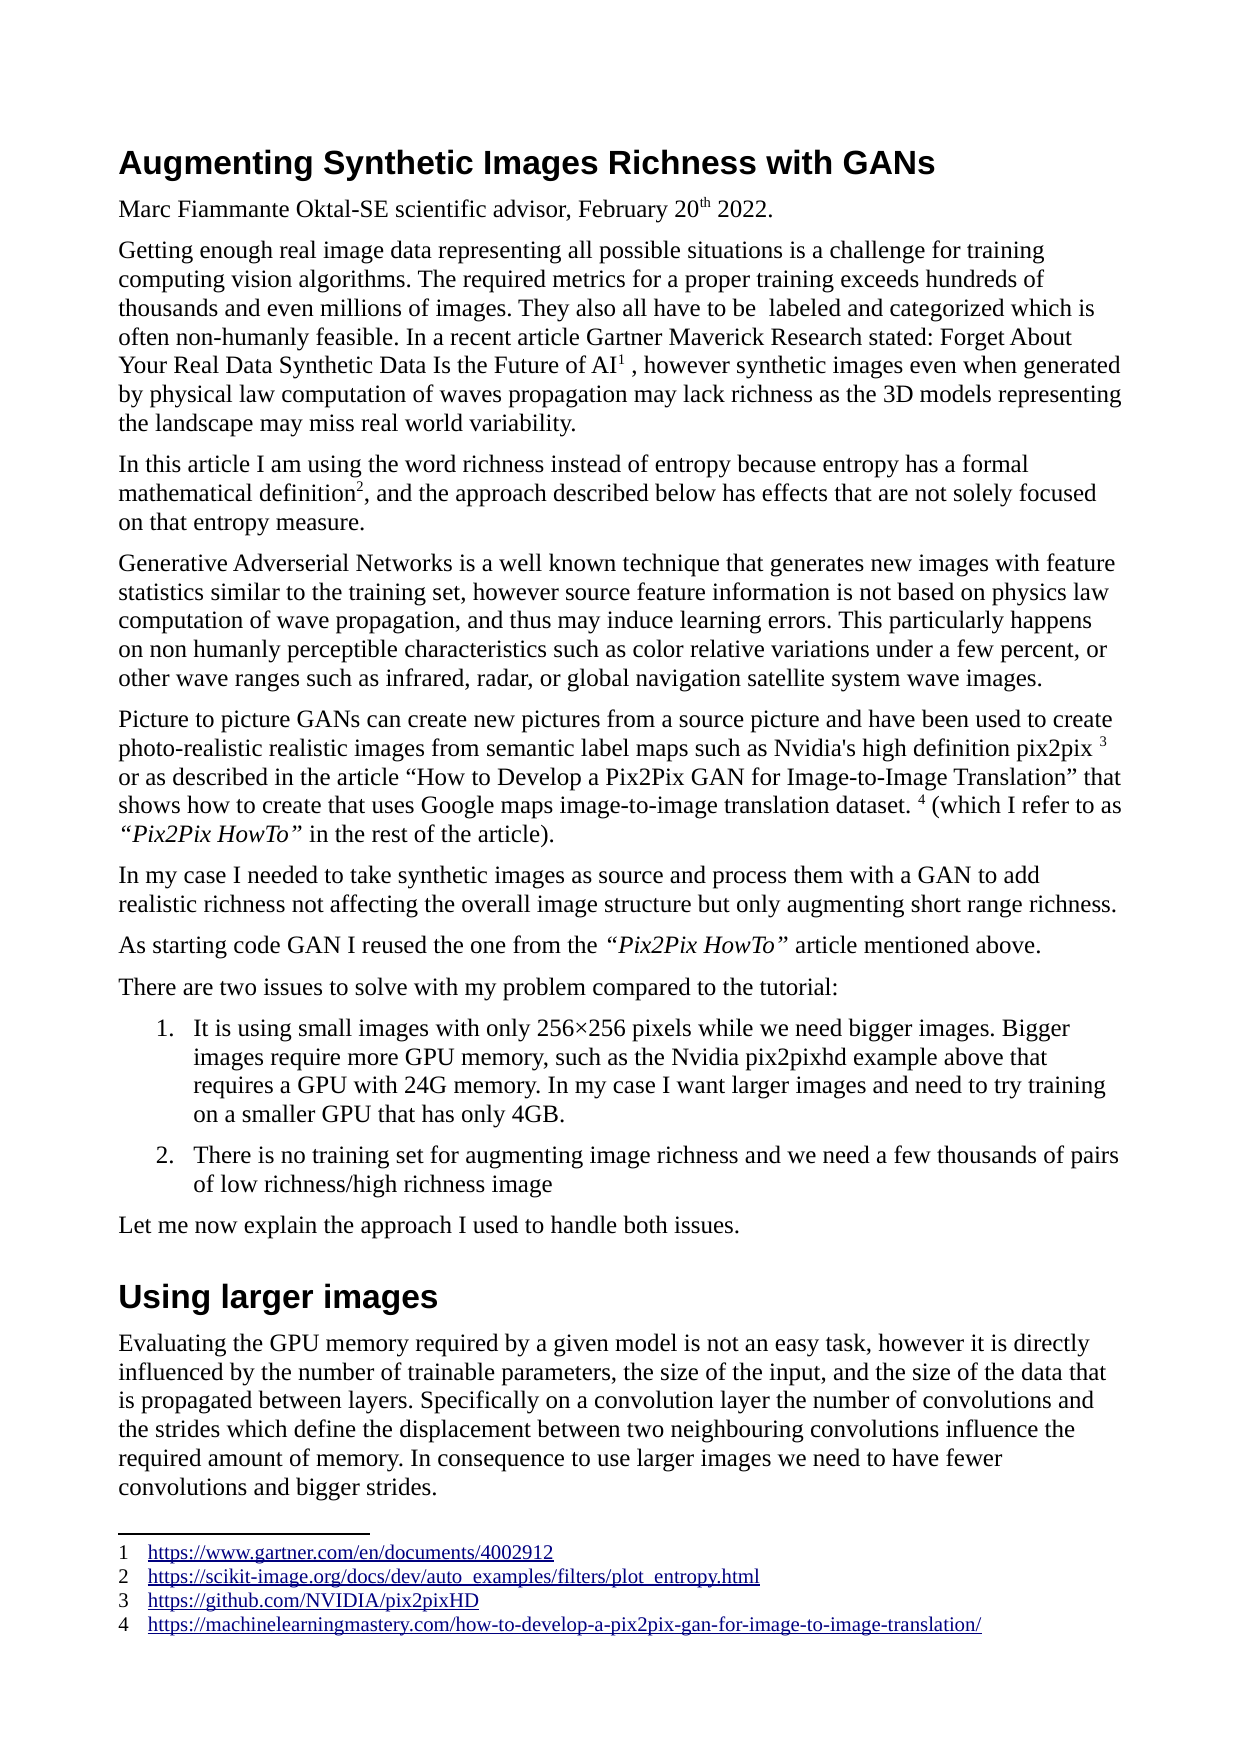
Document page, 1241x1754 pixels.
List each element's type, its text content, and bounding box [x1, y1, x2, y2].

text In this article I am using the word richness instead of entropy because entropy has a formal mathematical definition, and the approach described below has effects that are not solely focused on that entropy measure. [118, 449, 1122, 536]
text Let me now explain the approach I used to handle both issues. [118, 1211, 1122, 1239]
text Picture to picture GANs can create new pictures from a source picture and have been used to create photo-realistic realistic images from semantic label maps such as Nvidia's high definition pix2pix or as described in the article “How to Develop a Pix2Pix GAN for Image-to-Image Translation” that shows how to create that uses Google maps image-to-image translation dataset. (which I refer to as “Pix2Pix HowTo” in the rest of the article). [118, 704, 1122, 848]
list It is using small images with only 256×256 pixels while we need bigger images. Bigger images require more GPU memory, such as the Nvidia pix2pixhd example above that requires a GPU with 24G memory. In my case I want larger images and need to try training on a smaller GPU that has only 4GB. [156, 1013, 1122, 1128]
text Getting enough real image data representing all possible situations is a challenge for training computing vision algorithms. The required metrics for a proper training exceeds hundreds of thousands and even millions of images. They also all have to be labeled and categorized which is often non-humanly feasible. In a recent article Gartner Maverick Research stated: Forget About Your Real Data Synthetic Data Is the Future of AI , however synthetic images even when generated by physical law computation of waves propagation may lack richness as the 3D models representing the landscape may miss real world variability. [118, 236, 1122, 437]
text As starting code GAN I reused the one from the “Pix2Pix HowTo” article mentioned above. [118, 931, 1122, 959]
list There is no training set for augmenting image richness and we need a few thousands of pairs of low richness/high richness image [156, 1141, 1122, 1198]
text https://machinelearningmastery.com/how-to-develop-a-pix2pix-gan-for-image-to-image-translation/ [118, 1612, 1122, 1636]
text Evaluating the GPU memory required by a given model is not an easy task, however it is directly influenced by the number of trainable parameters, the size of the input, and the size of the data that is propagated between layers. Specifically on a convolution layer the number of convolutions and the strides which define the displacement between two neighbouring convolutions influence the required amount of memory. In consequence to use larger images we need to have fewer convolutions and bigger strides. [118, 1328, 1122, 1500]
text https://www.gartner.com/en/documents/4002912 [118, 1539, 1122, 1564]
text https://scikit-image.org/docs/dev/auto_examples/filters/plot_entropy.html [118, 1564, 1122, 1588]
text Marc Fiammante Oktal-SE scientific advisor, February 20th 2022. [118, 194, 1122, 223]
text There are two issues to solve with my problem compared to the tutorial: [118, 972, 1122, 1001]
text In my case I needed to take synthetic images as source and process them with a GAN to add realistic richness not affecting the overall image structure but only augmenting short range richness. [118, 861, 1122, 918]
text Generative Adverserial Networks is a well known technique that generates new images with feature statistics similar to the training set, however source feature information is not based on physics law computation of wave propagation, and thus may induce learning errors. This particularly happens on non humanly perceptible characteristics such as color relative variations under a few percent, or other wave ranges such as infrared, radar, or global navigation satellite system wave images. [118, 548, 1122, 692]
subtitle Augmenting Synthetic Images Richness with GANs [118, 143, 1122, 182]
subtitle Using larger images [118, 1277, 1122, 1315]
text https://github.com/NVIDIA/pix2pixHD [118, 1588, 1122, 1612]
